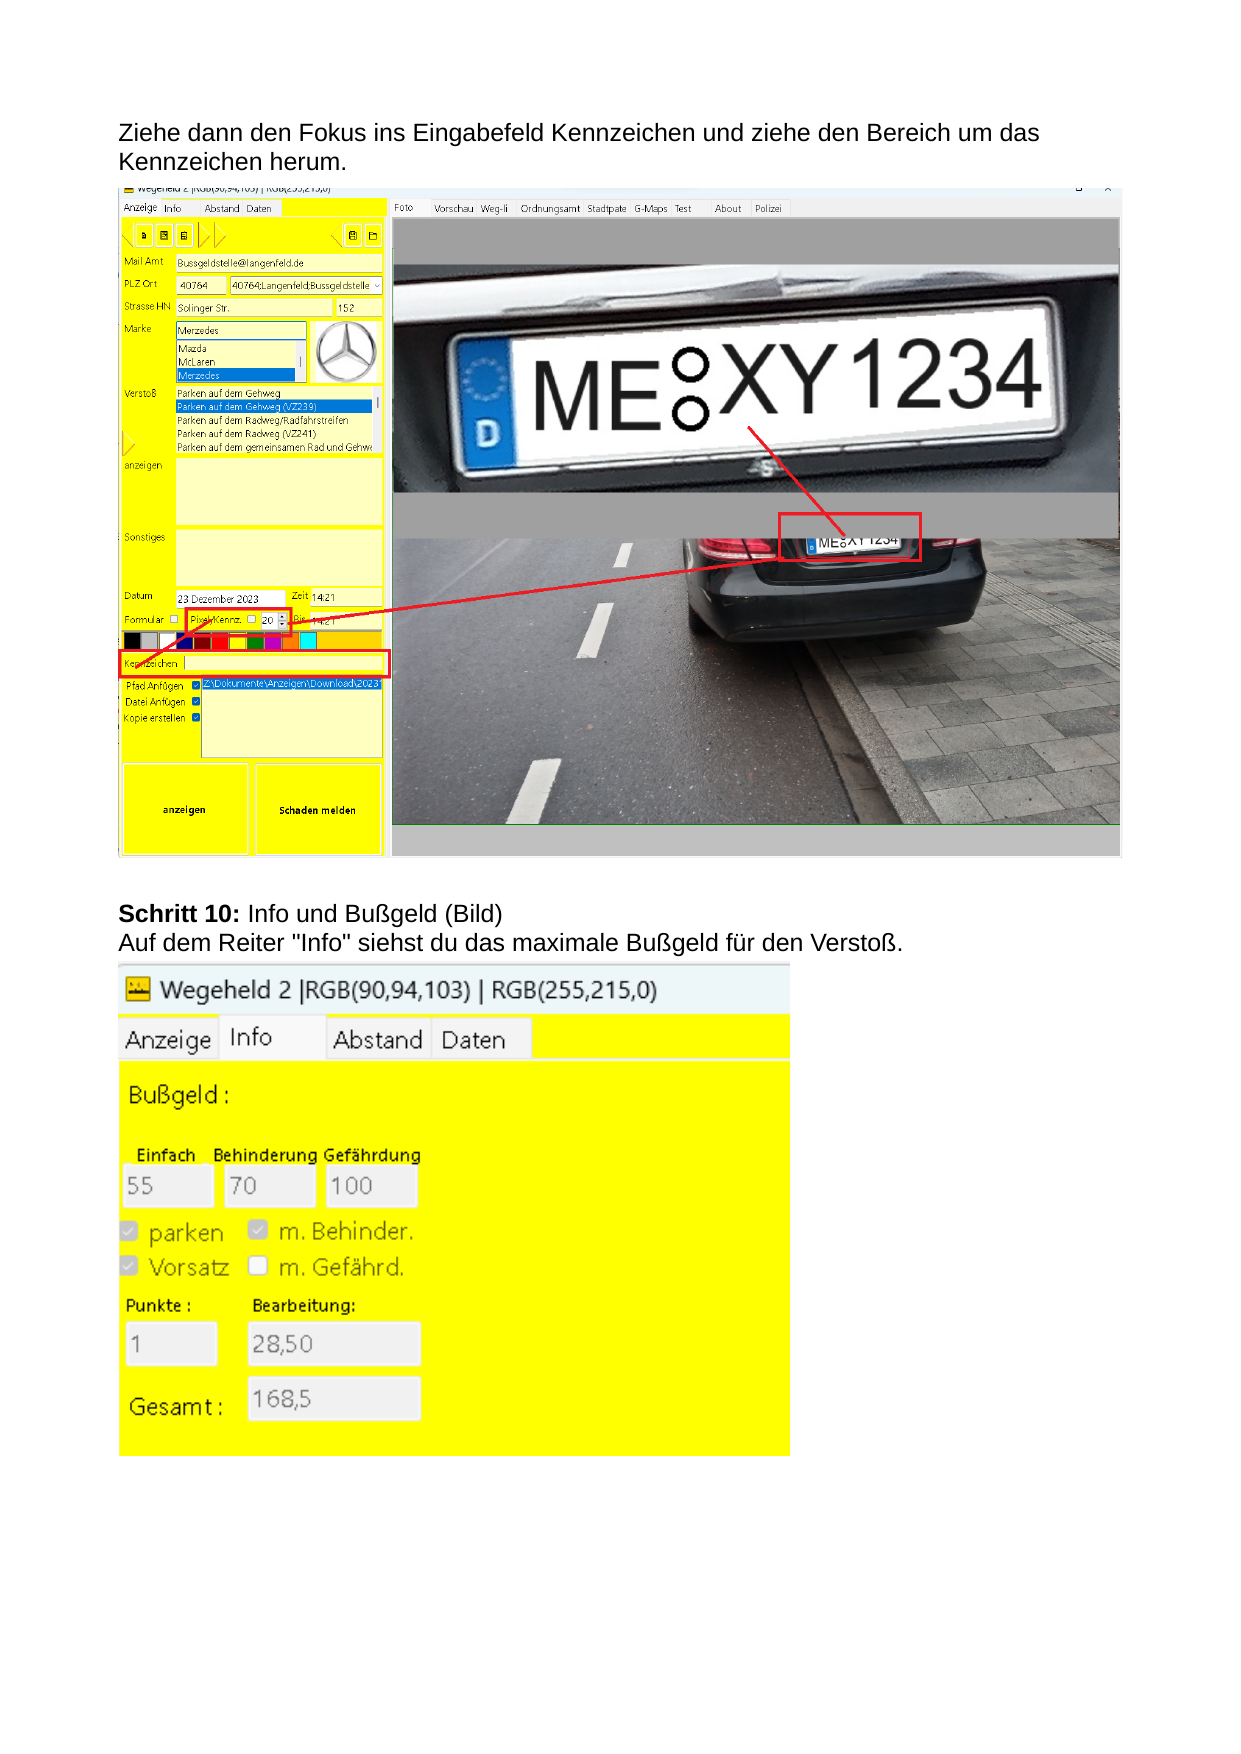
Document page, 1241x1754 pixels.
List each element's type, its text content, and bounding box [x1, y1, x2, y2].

text Schritt 10: Info und Bußgeld (Bild) Auf dem Reiter "Info" siehst du das maximale Bußgeld für den Verstoß. [118, 899, 1122, 956]
text Ziehe dann den Fokus ins Eingabefeld Kennzeichen und ziehe den Bereich um das Kennzeichen herum. [118, 118, 1122, 176]
picture [118, 961, 790, 1456]
